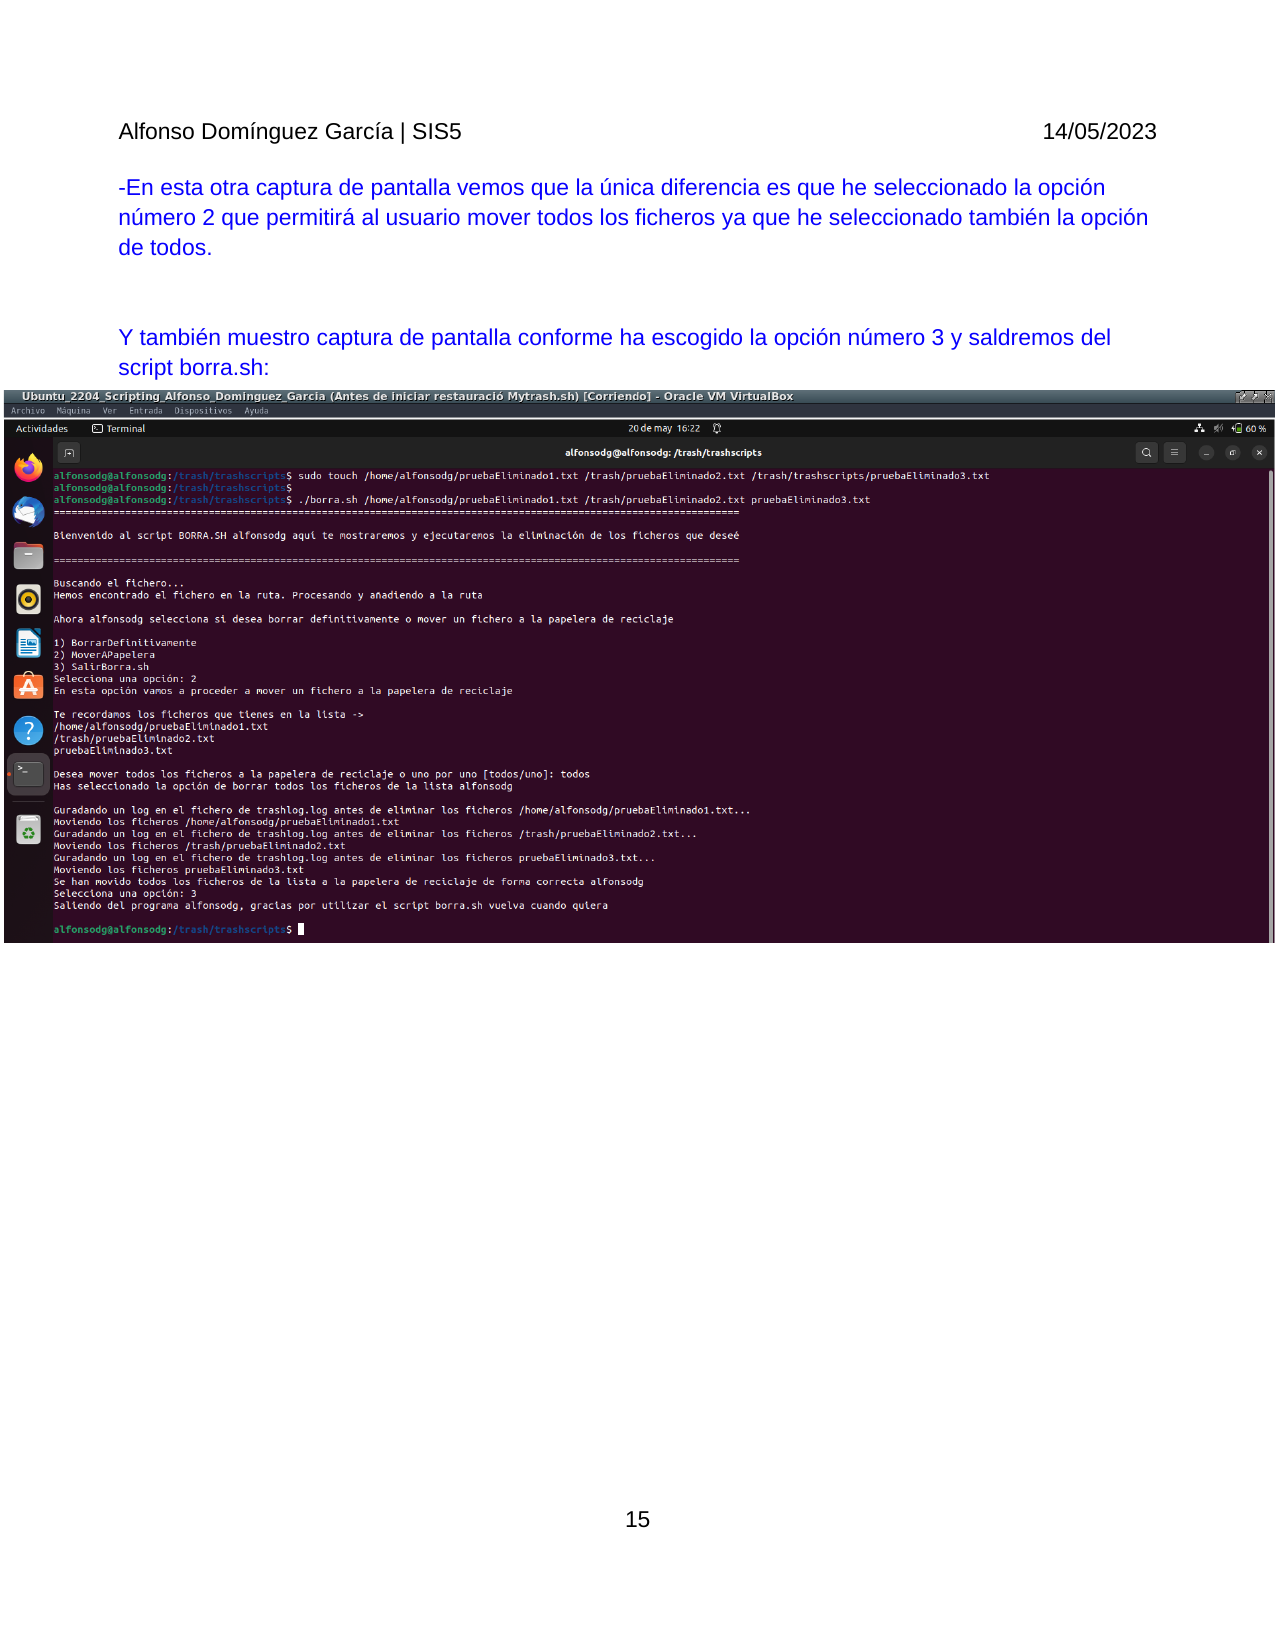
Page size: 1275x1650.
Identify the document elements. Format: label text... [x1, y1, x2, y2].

picture [3, 390, 1275, 943]
text -En esta otra captura de pantalla vemos que la única diferencia es que he seleccionado la opción número 2 que permitirá al usuario mover todos los ficheros ya que he seleccionado también la opción de todos. [118, 174, 1157, 261]
text Y también muestro captura de pantalla conforme ha escogido la opción número 3 y saldremos del script borra.sh: [118, 324, 1157, 381]
